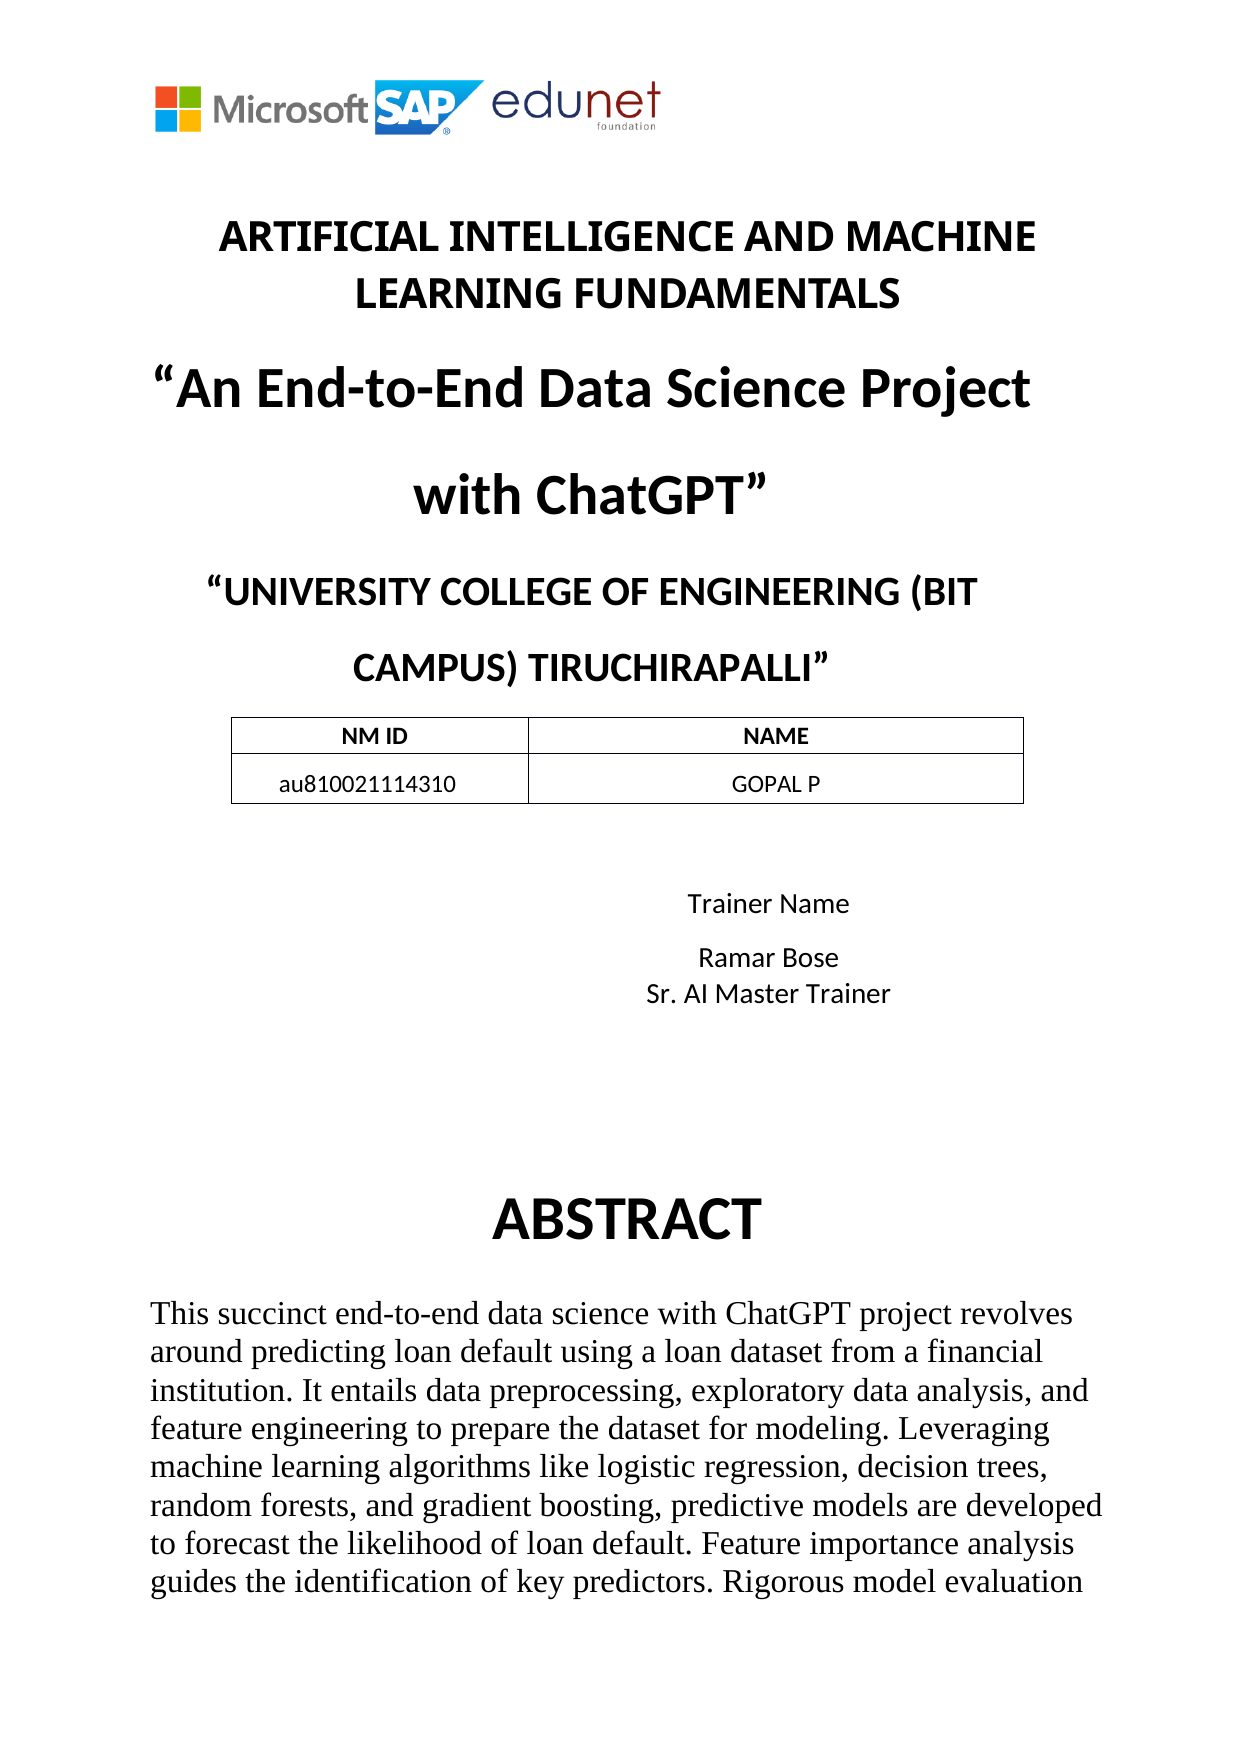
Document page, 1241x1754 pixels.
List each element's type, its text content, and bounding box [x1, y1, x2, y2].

table_cell Sr. AI Master Trainer [588, 975, 952, 1064]
table_cell GOPAL P [529, 754, 1023, 803]
table_header [150, 850, 588, 886]
picture [150, 75, 668, 136]
table_cell [150, 886, 588, 975]
text This succinct end-to-end data science with ChatGPT project revolves around predicting loan default using a loan dataset from a financial institution. It entails data preprocessing, exploratory data analysis, and feature engineering to prepare the dataset for modeling. Leveraging machine learning algorithms like logistic regression, decision trees, random forests, and gradient boosting, predictive models are developed to forecast the likelihood of loan default. Feature importance analysis guides the identification of key predictors. Rigorous model evaluation [150, 1293, 1105, 1600]
table_header NM ID [232, 718, 528, 753]
text ABSTRACT [150, 1178, 1105, 1255]
table_cell [150, 975, 588, 1064]
table_cell Trainer Name Ramar Bose [588, 886, 952, 975]
table_cell au810021114310 [232, 754, 528, 803]
title ARTIFICIAL INTELLIGENCE AND MACHINE LEARNING FUNDAMENTALS [150, 207, 1105, 320]
table_header [588, 850, 952, 886]
text “UNIVERSITY COLLEGE OF ENGINEERING (BIT CAMPUS) TIRUCHIRAPALLI” [150, 564, 1033, 692]
text “An End-to-End Data Science Project with ChatGPT” [150, 351, 1033, 529]
table_header NAME [529, 718, 1023, 753]
